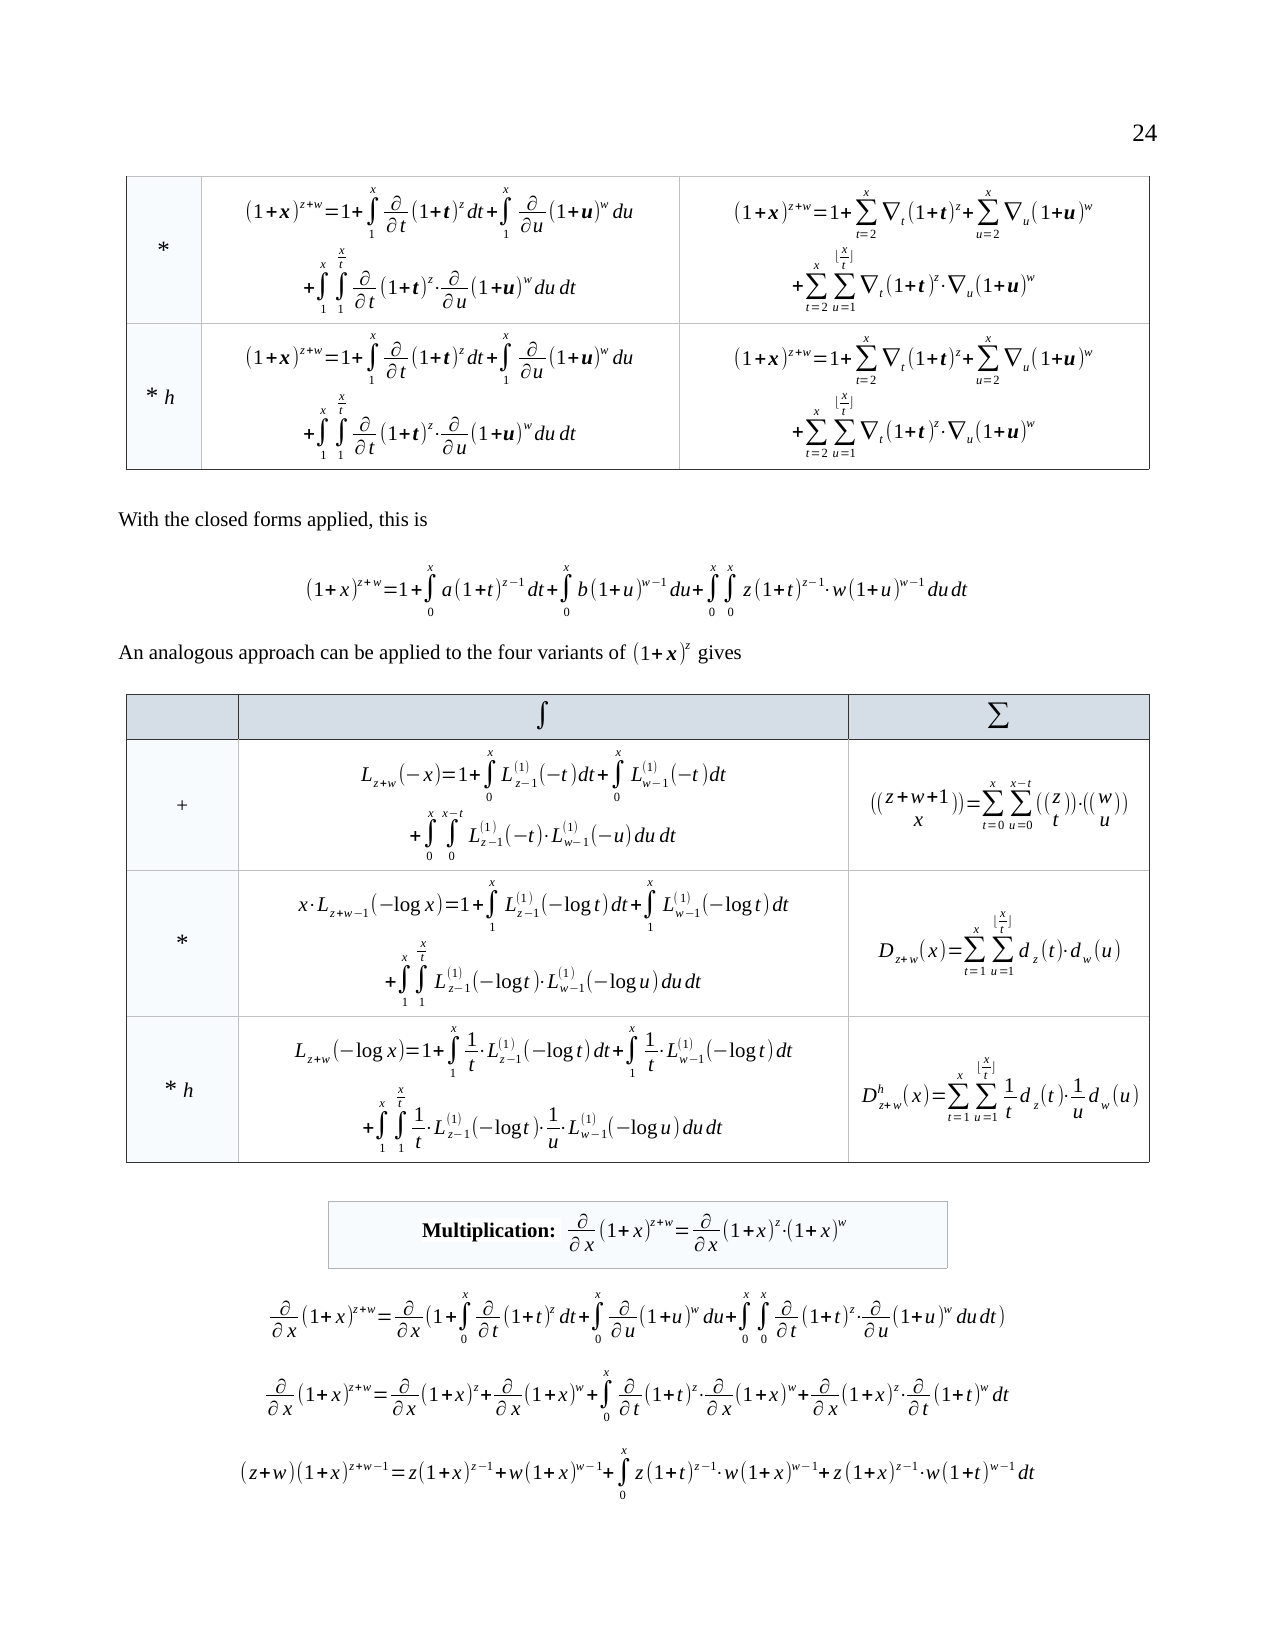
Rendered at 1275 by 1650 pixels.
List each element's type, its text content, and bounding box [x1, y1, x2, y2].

table_cell * [127, 1017, 238, 1162]
text Multiplication: [329, 1202, 947, 1268]
table_cell [239, 871, 848, 1016]
table_header [239, 695, 848, 739]
table_cell * [127, 177, 201, 322]
table_cell [202, 324, 679, 468]
table_header [127, 695, 238, 739]
table_cell [849, 740, 1149, 870]
text An analogous approach can be applied to the four variants ofgives [118, 638, 1157, 665]
table_cell [202, 177, 679, 322]
table_cell * [127, 871, 238, 1016]
table_header [849, 695, 1149, 739]
table_cell [680, 324, 1149, 468]
table_cell + [127, 740, 238, 870]
table_cell [239, 740, 848, 870]
text With the closed forms applied, this is [118, 507, 1157, 531]
table_cell [849, 1017, 1149, 1162]
table_cell * [127, 324, 201, 468]
table_cell [849, 871, 1149, 1016]
table_cell [239, 1017, 848, 1162]
table_cell [680, 177, 1149, 322]
